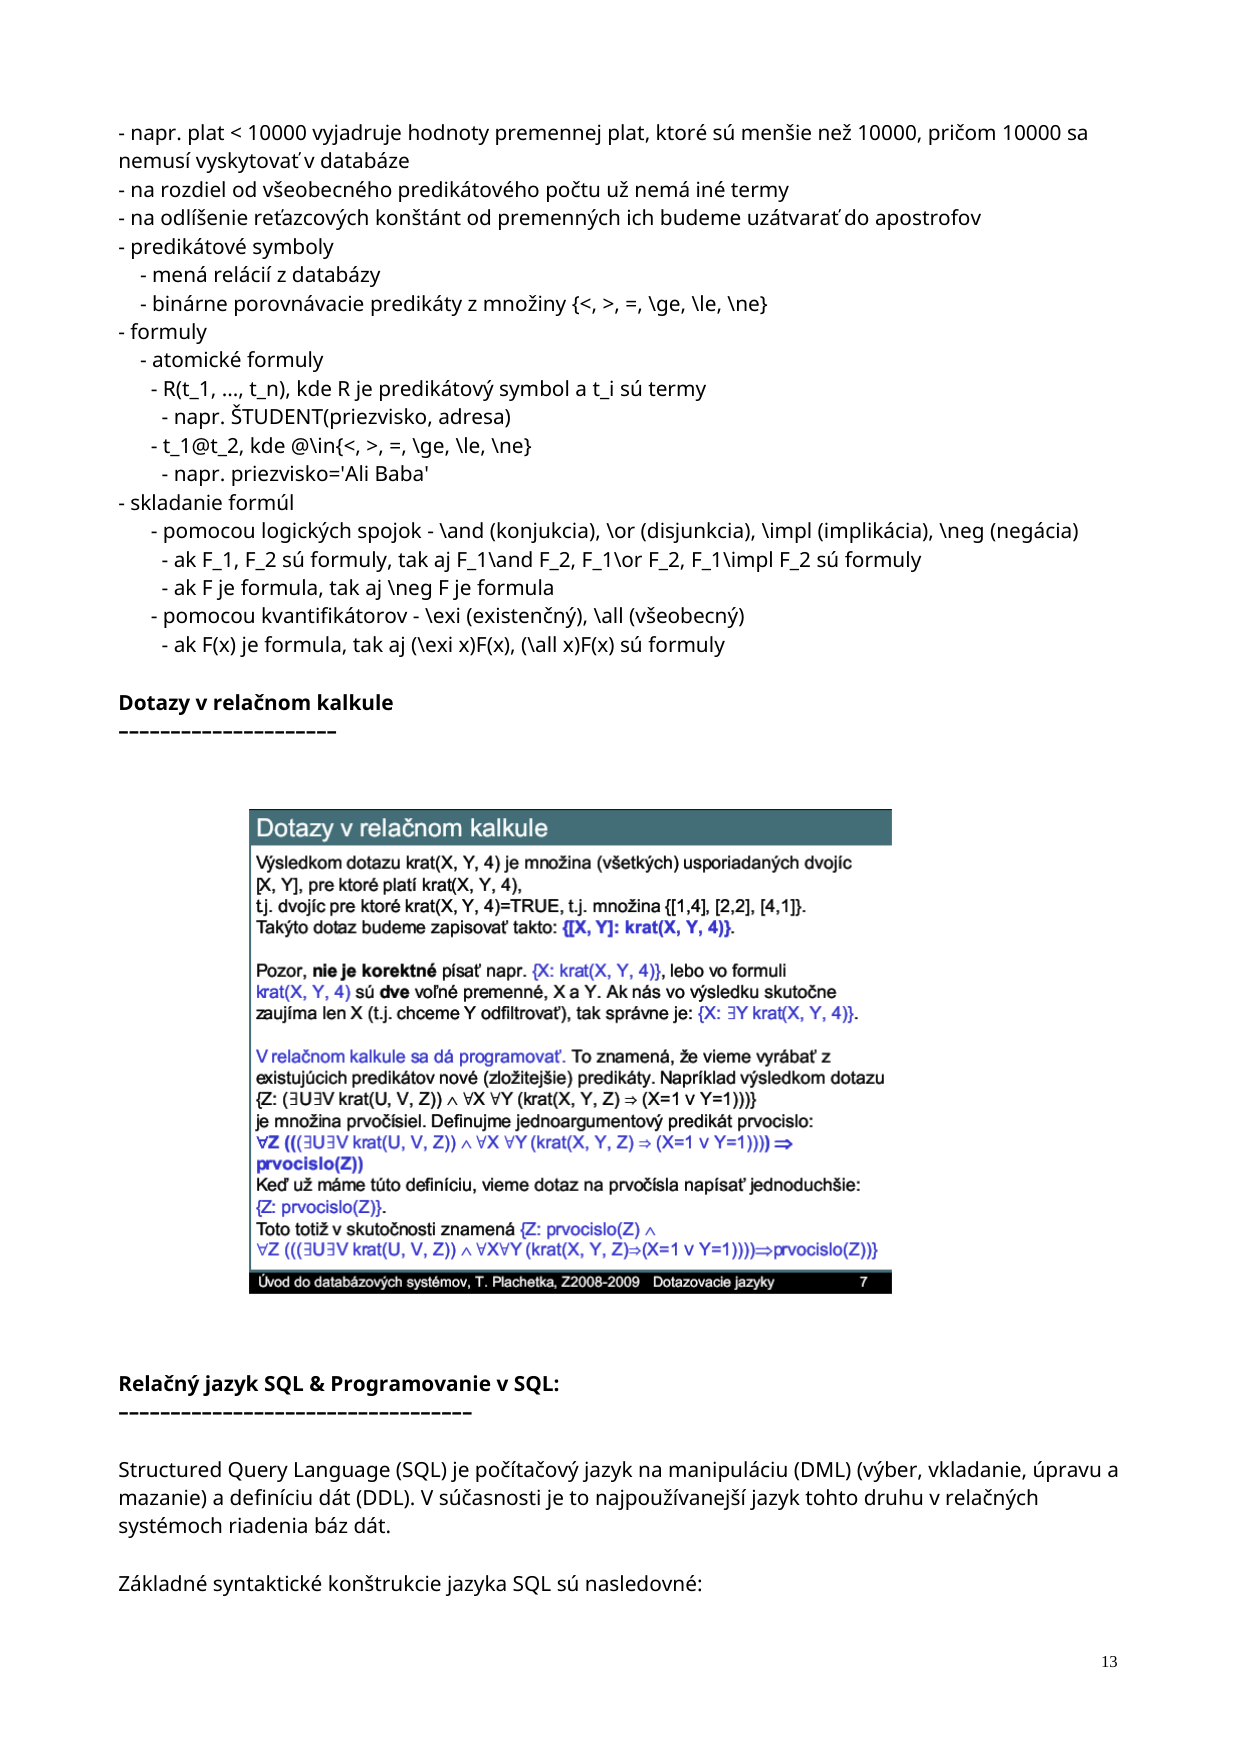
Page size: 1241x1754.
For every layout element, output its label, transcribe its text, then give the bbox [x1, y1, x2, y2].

text - na rozdiel od všeobecného predikátového počtu už nemá iné termy [118, 175, 1122, 203]
text - pomocou logických spojok - \and (konjukcia), \or (disjunkcia), \impl (implikácia), \neg (negácia) [118, 516, 1122, 545]
text - pomocou kvantifikátorov - \exi (existenčný), \all (všeobecný) [118, 602, 1122, 630]
text - binárne porovnávacie predikáty z množiny {<, >, =, \ge, \le, \ne} [118, 289, 1122, 317]
text Structured Query Language (SQL) je počítačový jazyk na manipuláciu (DML) (výber, vkladanie, úpravu a mazanie) a definíciu dát (DDL). V súčasnosti je to najpoužívanejší jazyk tohto druhu v relačných systémoch riadenia báz dát. [118, 1455, 1122, 1540]
text - t_1@t_2, kde @\in{<, >, =, \ge, \le, \ne} [118, 431, 1122, 459]
text - napr. plat < 10000 vyjadruje hodnoty premennej plat, ktoré sú menšie než 10000, pričom 10000 sa nemusí vyskytovať v databáze [118, 118, 1122, 175]
text Relačný jazyk SQL & Programovanie v SQL: –––––––––––––––––––––––––––––––––– [118, 1369, 1122, 1426]
text - skladanie formúl [118, 488, 1122, 516]
text - mená relácií z databázy [118, 260, 1122, 289]
text - napr. ŠTUDENT(priezvisko, adresa) [118, 402, 1122, 431]
text - napr. priezvisko='Ali Baba' [118, 459, 1122, 488]
text - na odlíšenie reťazcových konštánt od premenných ich budeme uzátvarať do apostrofov [118, 203, 1122, 232]
text - ak F je formula, tak aj \neg F je formula [118, 573, 1122, 602]
text - ak F(x) je formula, tak aj (\exi x)F(x), (\all x)F(x) sú formuly [118, 630, 1122, 658]
text - atomické formuly [118, 346, 1122, 374]
picture [232, 799, 912, 1311]
text Základné syntaktické konštrukcie jazyka SQL sú nasledovné: [118, 1569, 1122, 1598]
text - predikátové symboly [118, 232, 1122, 260]
text Dotazy v relačnom kalkule ––––––––––––––––––––– [118, 688, 1122, 744]
text - formuly [118, 317, 1122, 346]
text - ak F_1, F_2 sú formuly, tak aj F_1\and F_2, F_1\or F_2, F_1\impl F_2 sú formuly [118, 545, 1122, 573]
text - R(t_1, ..., t_n), kde R je predikátový symbol a t_i sú termy [118, 374, 1122, 402]
